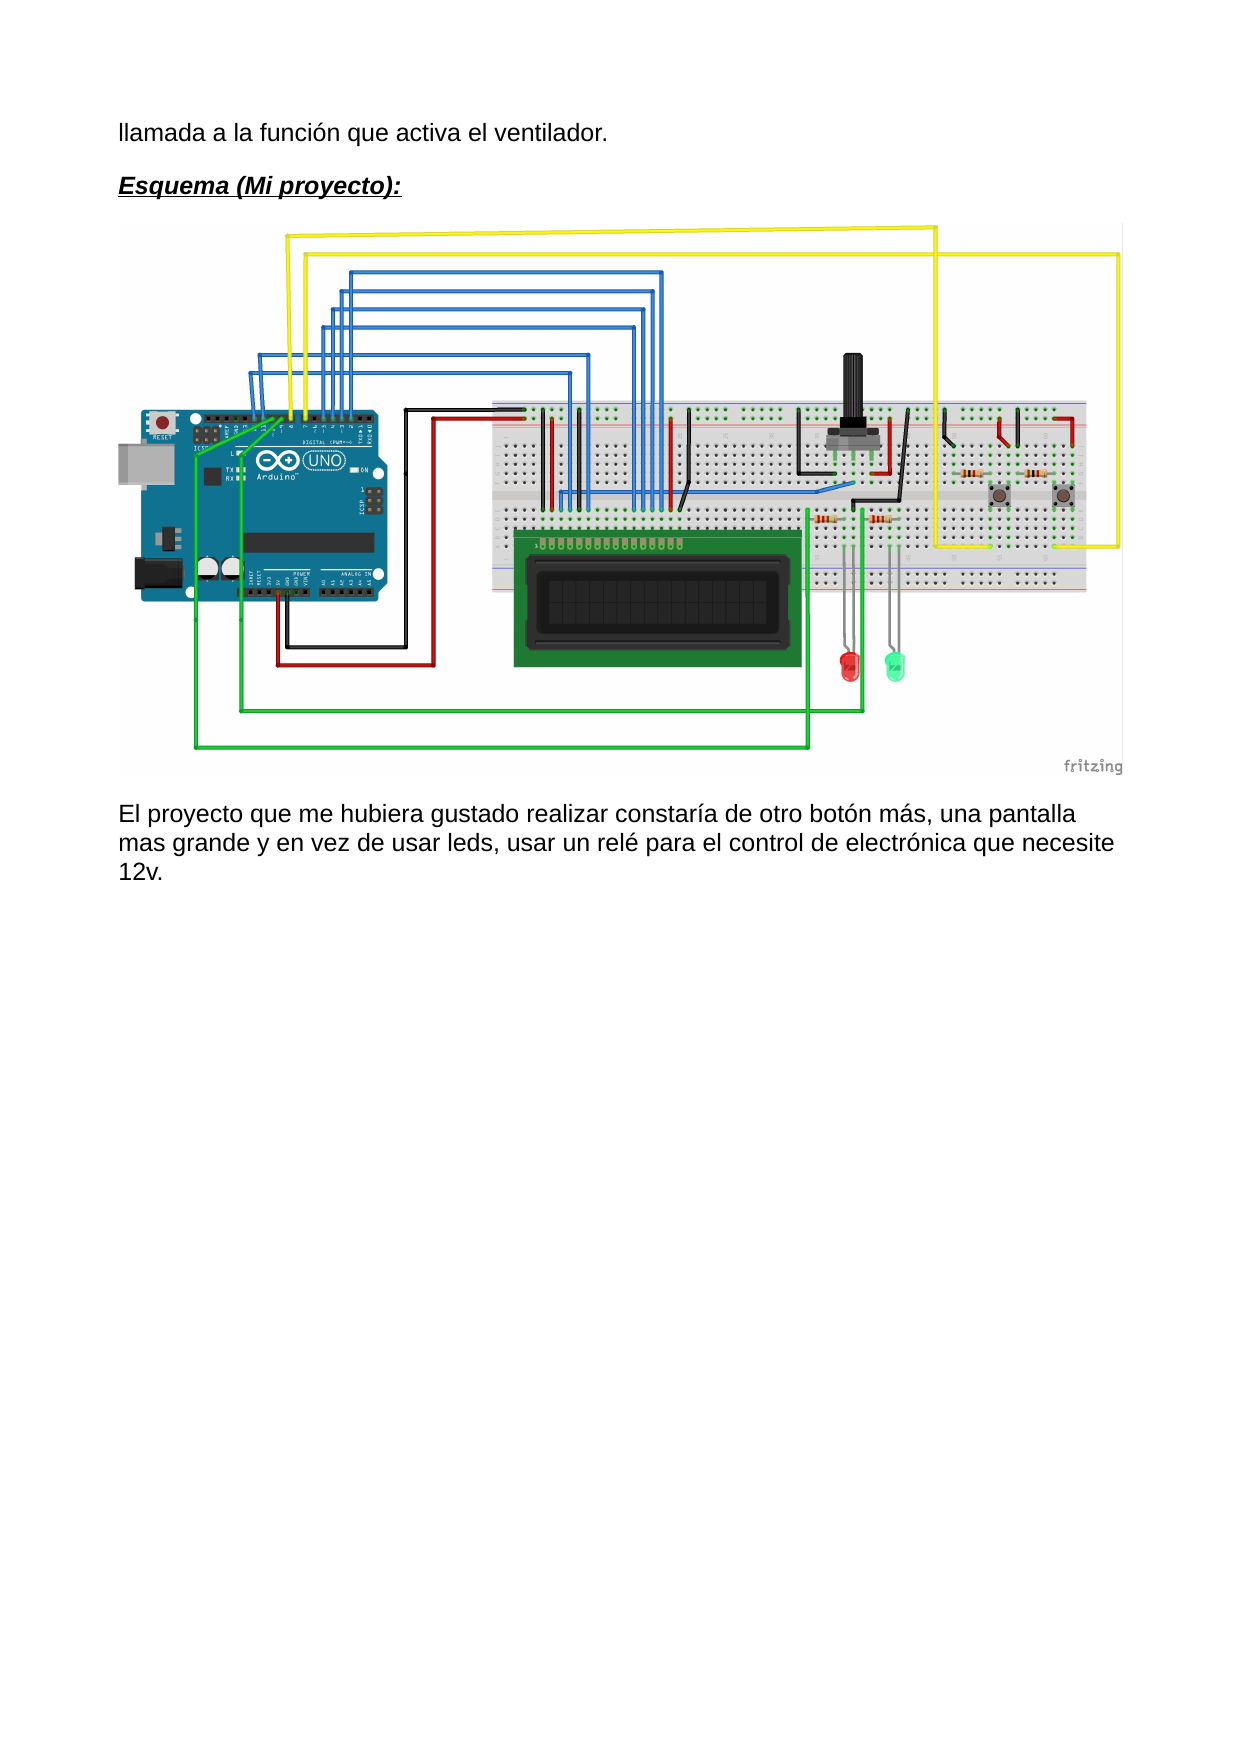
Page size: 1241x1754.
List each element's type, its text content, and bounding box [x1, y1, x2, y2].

text El proyecto que me hubiera gustado realizar constaría de otro botón más, una pantalla mas grande y en vez de usar leds, usar un relé para el control de electrónica que necesite 12v. [118, 799, 1122, 885]
picture [118, 223, 1123, 775]
text Esquema (Mi proyecto): [118, 171, 1122, 200]
text llamada a la función que activa el ventilador. [118, 118, 1122, 147]
